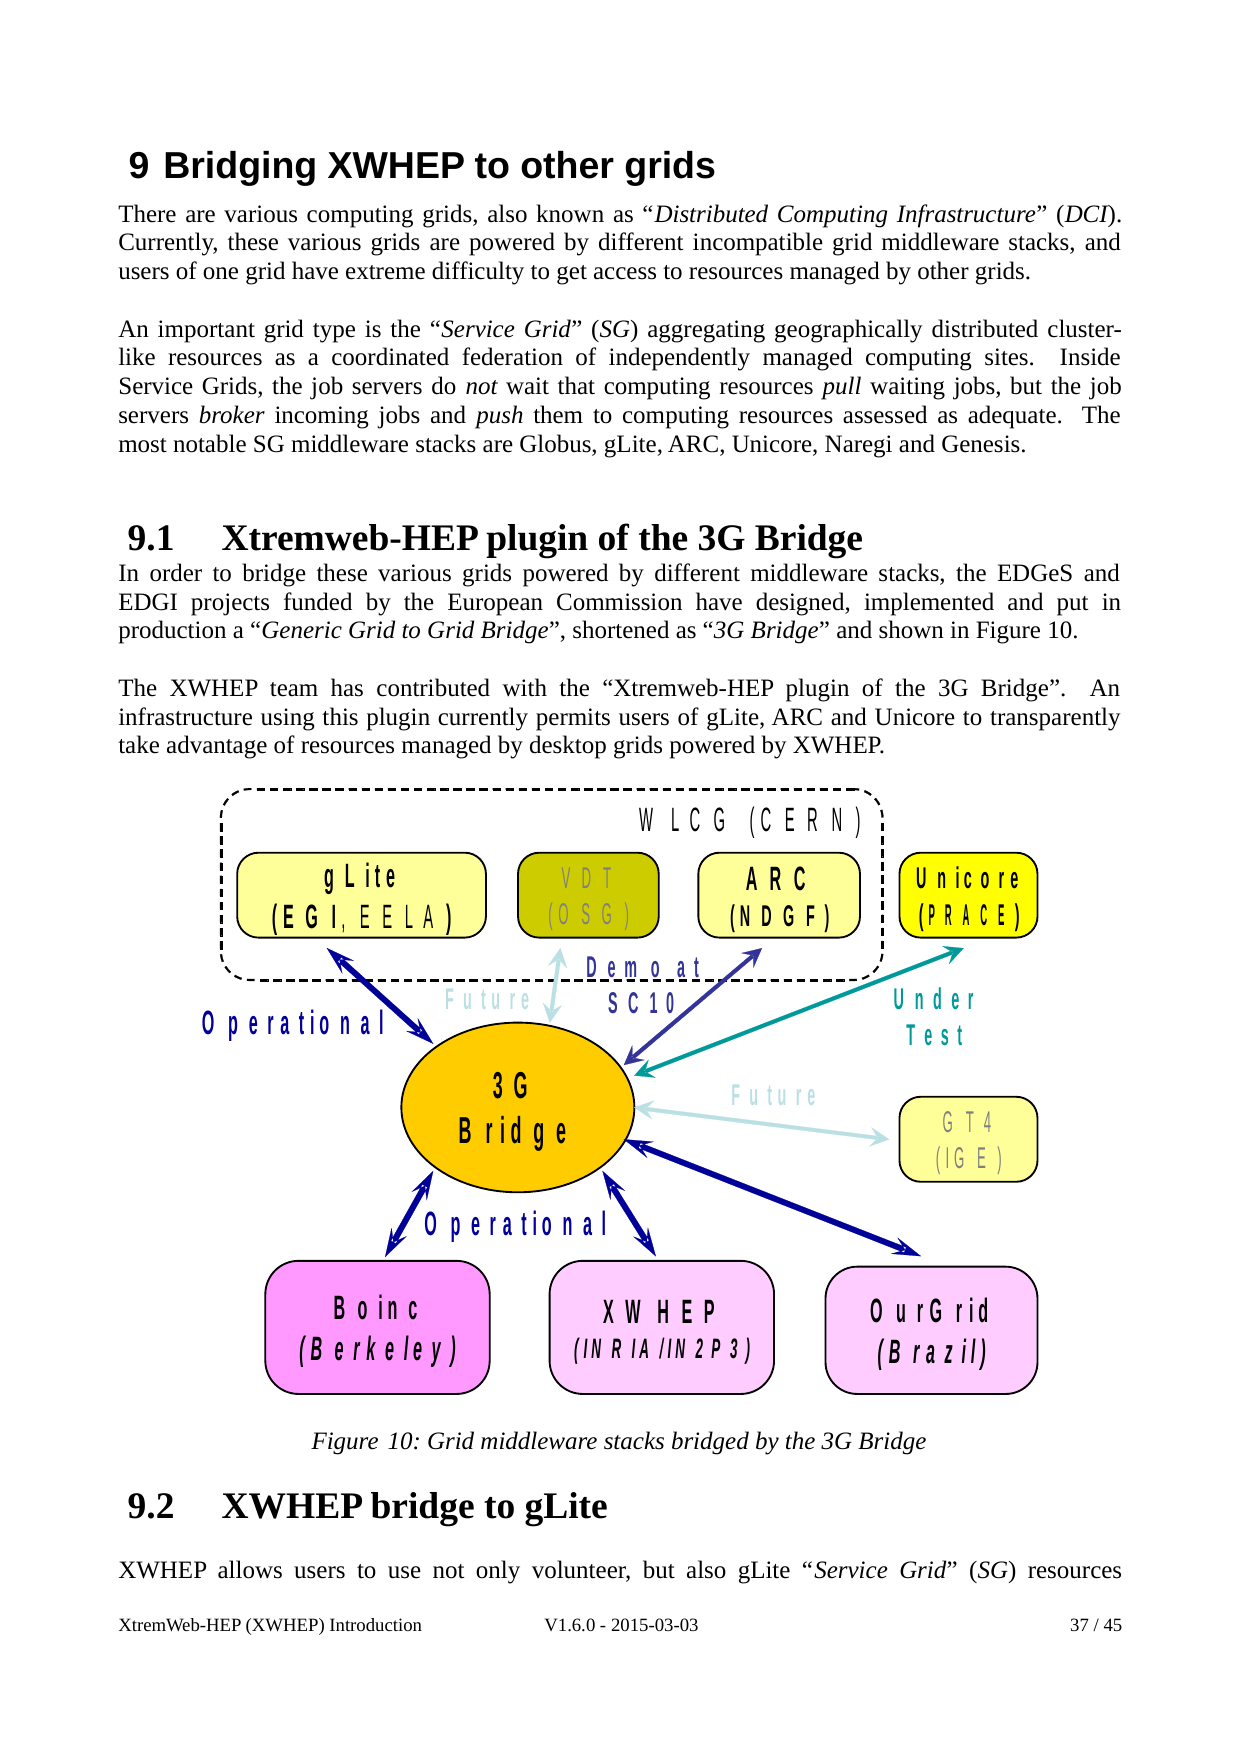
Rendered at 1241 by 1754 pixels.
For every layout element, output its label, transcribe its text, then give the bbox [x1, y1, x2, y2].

subtitle Bridging XWHEP to other grids [118, 143, 1122, 186]
text Figure 10: Grid middleware stacks bridged by the 3G Bridge [118, 1426, 1122, 1454]
text There are various computing grids, also known as “Distributed Computing Infrastructure” (DCI). Currently, these various grids are powered by different incompatible grid middleware stacks, and users of one grid have extreme difficulty to get access to resources managed by other grids. [118, 199, 1122, 285]
subtitle XWHEP bridge to gLite [118, 1483, 1122, 1526]
subtitle Xtremweb-HEP plugin of the 3G Bridge [118, 515, 1122, 558]
text An important grid type is the “Service Grid” (SG) aggregating geographically distributed cluster-like resources as a coordinated federation of independently managed computing sites. Inside Service Grids, the job servers do not wait that computing resources pull waiting jobs, but the job servers broker incoming jobs and push them to computing resources assessed as adequate. The most notable SG middleware stacks are Globus, gLite, ARC, Unicore, Naregi and Genesis. [118, 314, 1122, 457]
text The XWHEP team has contributed with the “Xtremweb-HEP plugin of the 3G Bridge”. An infrastructure using this plugin currently permits users of gLite, ARC and Unicore to transparently take advantage of resources managed by desktop grids powered by XWHEP. [118, 673, 1122, 759]
text In order to bridge these various grids powered by different middleware stacks, the EDGeS and EDGI projects funded by the European Commission have designed, implemented and put in production a “Generic Grid to Grid Bridge”, shortened as “3G Bridge” and shown in Figure 10. [118, 558, 1122, 644]
text XWHEP allows users to use not only volunteer, but also gLite “Service Grid” (SG) resources [118, 1555, 1122, 1584]
